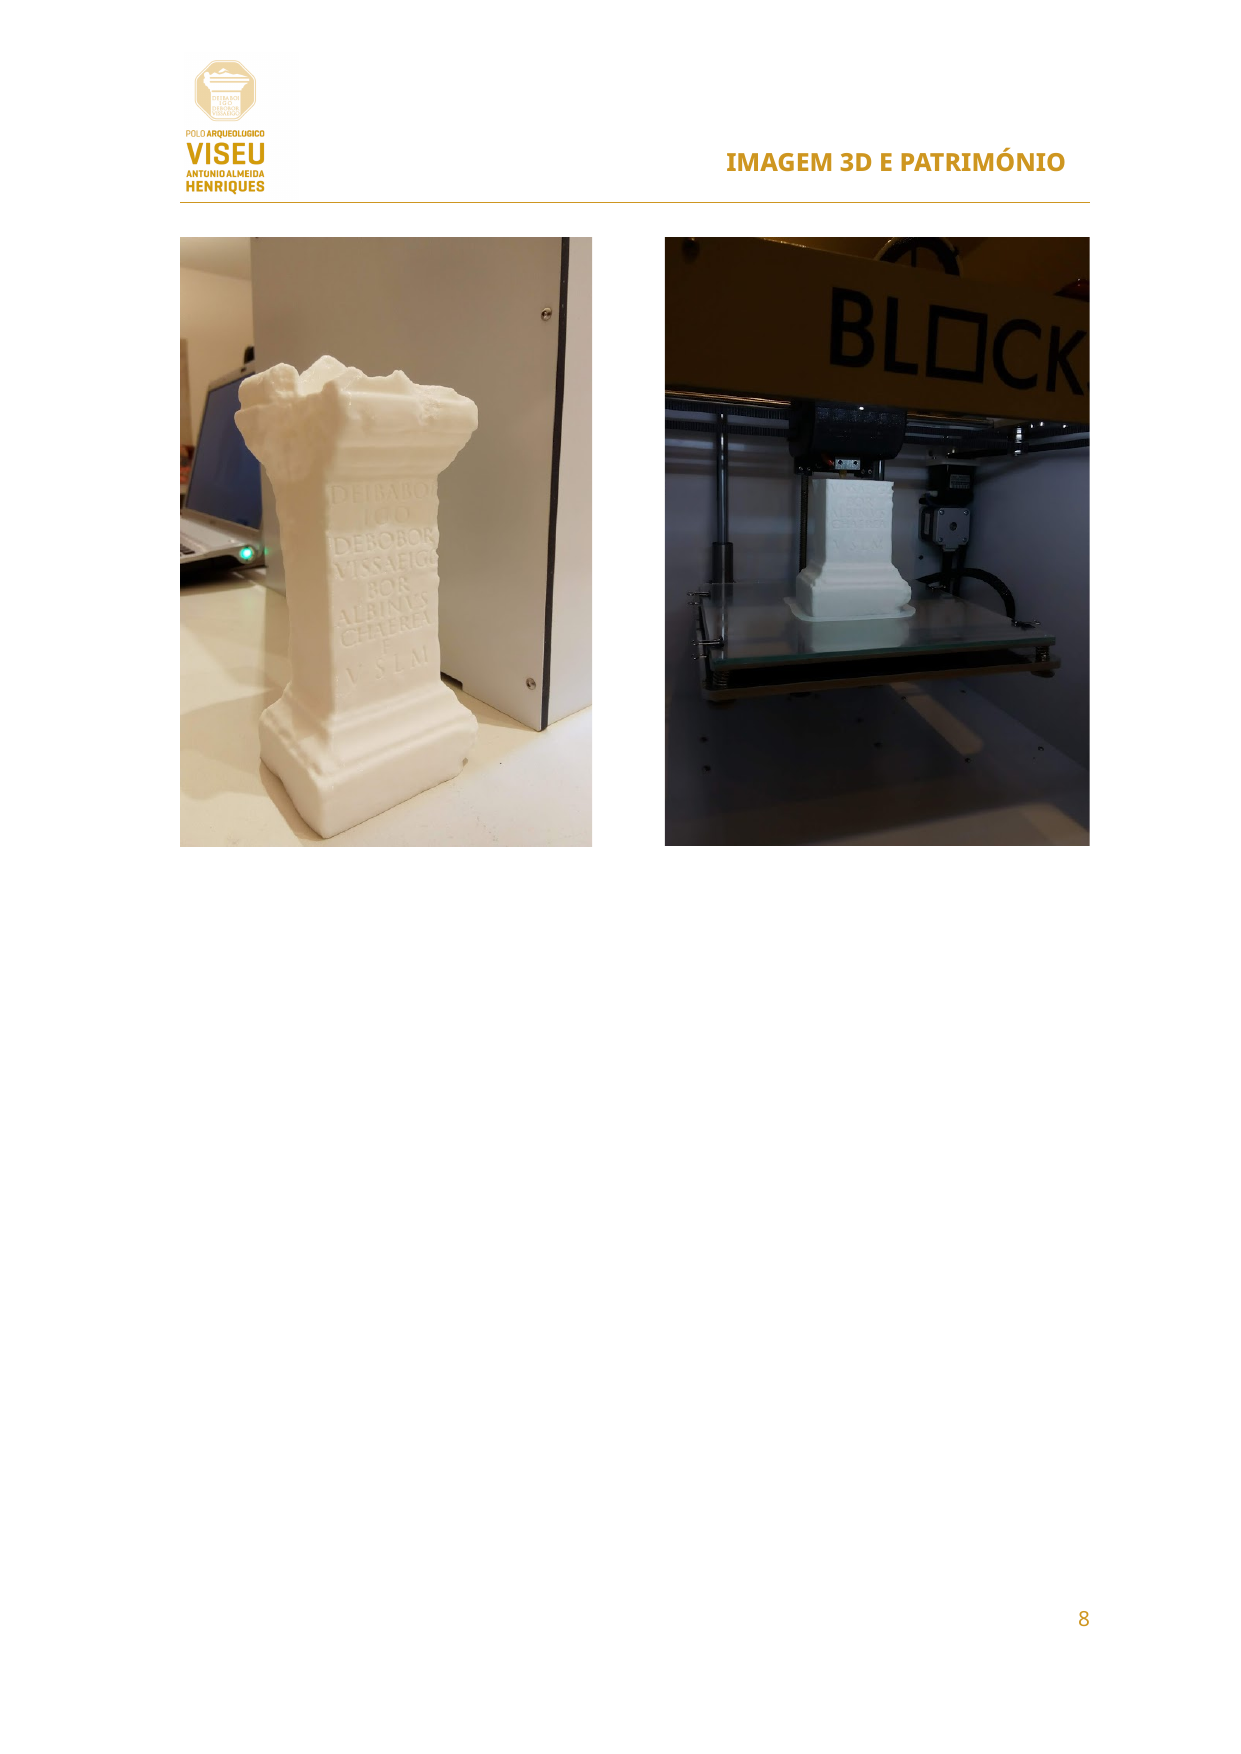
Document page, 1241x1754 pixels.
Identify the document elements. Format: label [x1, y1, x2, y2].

picture [180, 237, 593, 847]
picture [183, 52, 299, 201]
picture [664, 237, 1090, 846]
